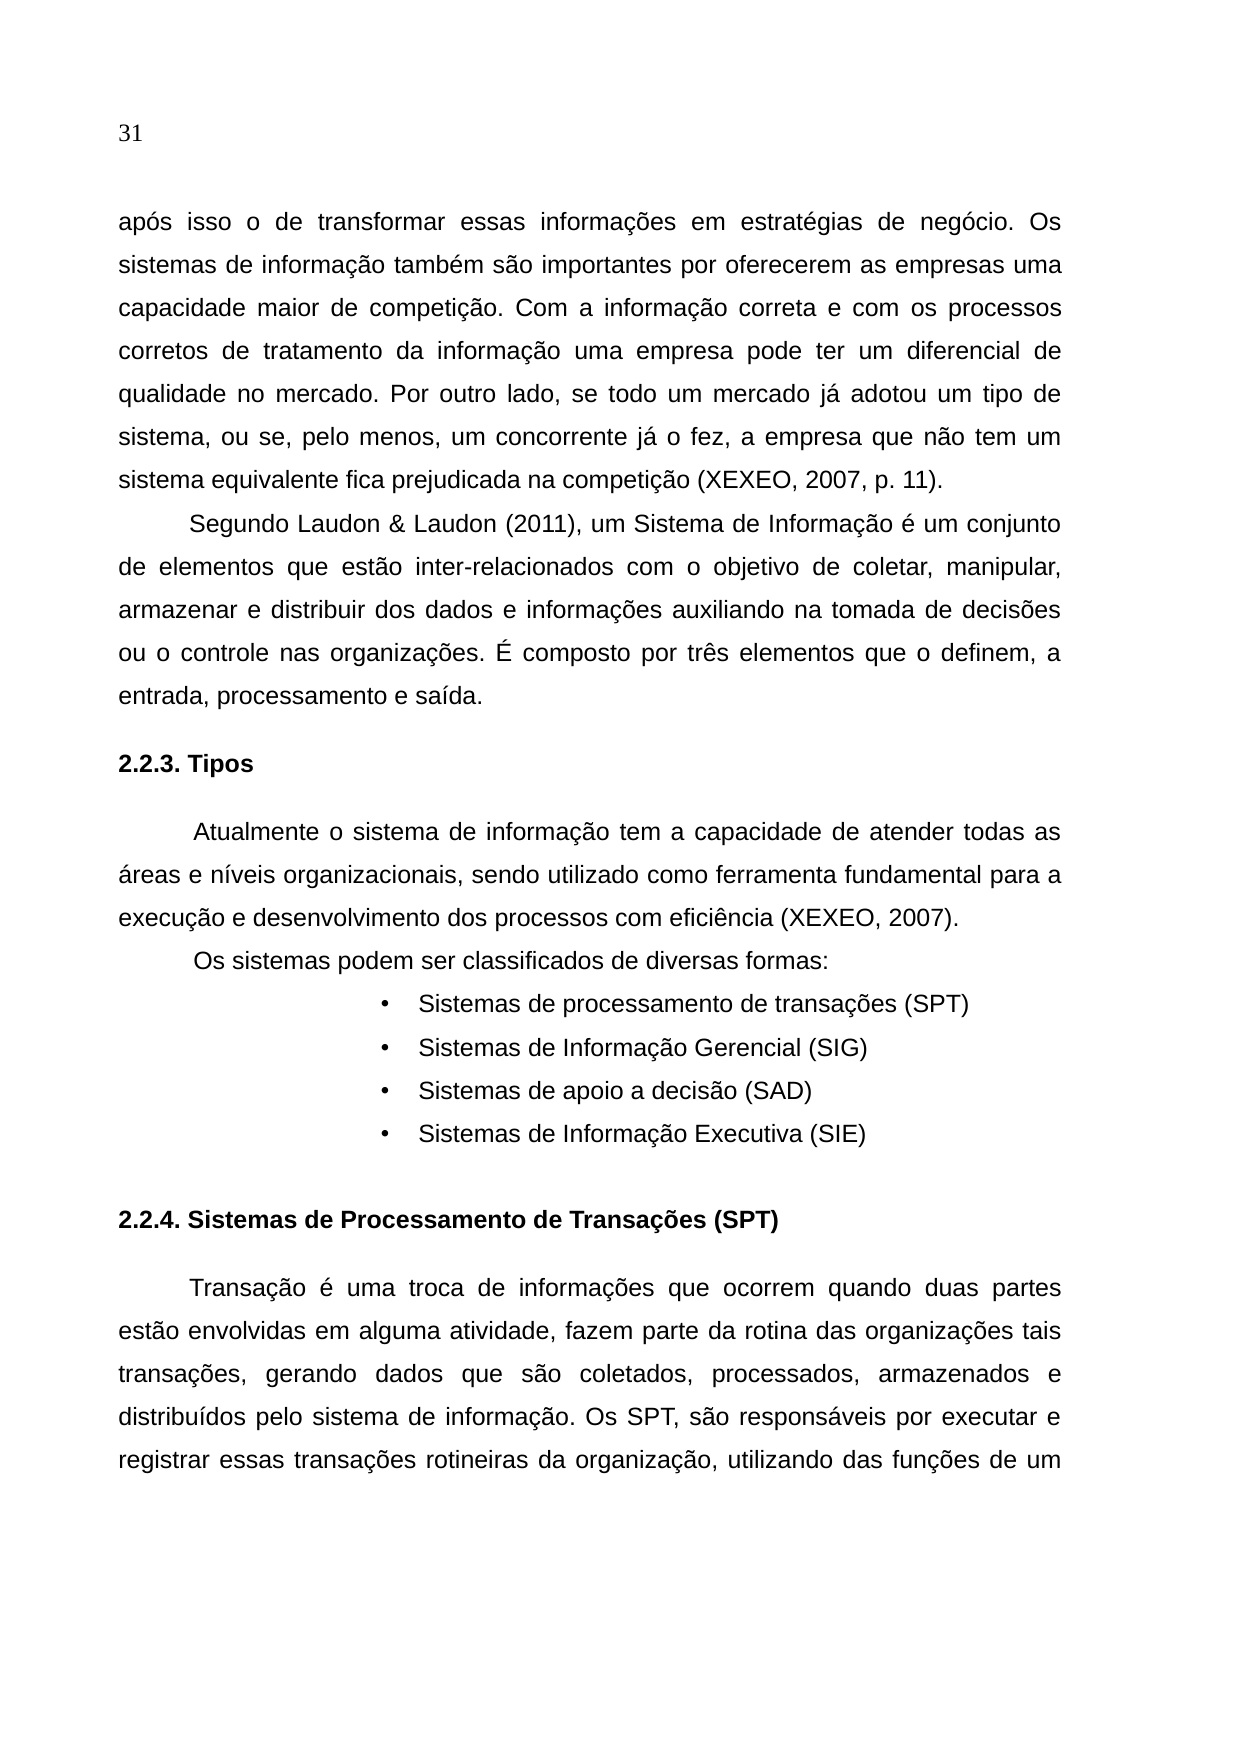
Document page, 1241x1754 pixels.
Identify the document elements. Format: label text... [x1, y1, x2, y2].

subtitle 2.2.3. Tipos [118, 749, 1063, 778]
text após isso o de transformar essas informações em estratégias de negócio. Os sistemas de informação também são importantes por oferecerem as empresas uma capacidade maior de competição. Com a informação correta e com os processos corretos de tratamento da informação uma empresa pode ter um diferencial de qualidade no mercado. Por outro lado, se todo um mercado já adotou um tipo de sistema, ou se, pelo menos, um concorrente já o fez, a empresa que não tem um sistema equivalente fica prejudicada na competição (XEXEO, 2007, p. 11). [118, 207, 1063, 494]
list Sistemas de Informação Gerencial (SIG) [381, 1033, 1063, 1061]
text Transação é uma troca de informações que ocorrem quando duas partes estão envolvidas em alguma atividade, fazem parte da rotina das organizações tais transações, gerando dados que são coletados, processados, armazenados e distribuídos pelo sistema de informação. Os SPT, são responsáveis por executar e registrar essas transações rotineiras da organização, utilizando das funções de um [118, 1273, 1063, 1474]
list Sistemas de processamento de transações (SPT) [381, 989, 1063, 1018]
list Sistemas de apoio a decisão (SAD) [381, 1076, 1063, 1105]
text Os sistemas podem ser classificados de diversas formas: [118, 946, 1063, 975]
subtitle 2.2.4. Sistemas de Processamento de Transações (SPT) [118, 1205, 1063, 1234]
text Segundo Laudon & Laudon (2011), um Sistema de Informação é um conjunto de elementos que estão inter-relacionados com o objetivo de coletar, manipular, armazenar e distribuir dos dados e informações auxiliando na tomada de decisões ou o controle nas organizações. É composto por três elementos que o definem, a entrada, processamento e saída. [118, 508, 1063, 710]
text Atualmente o sistema de informação tem a capacidade de atender todas as áreas e níveis organizacionais, sendo utilizado como ferramenta fundamental para a execução e desenvolvimento dos processos com eficiência (XEXEO, 2007). [118, 817, 1063, 932]
list Sistemas de Informação Executiva (SIE) [381, 1119, 1063, 1148]
